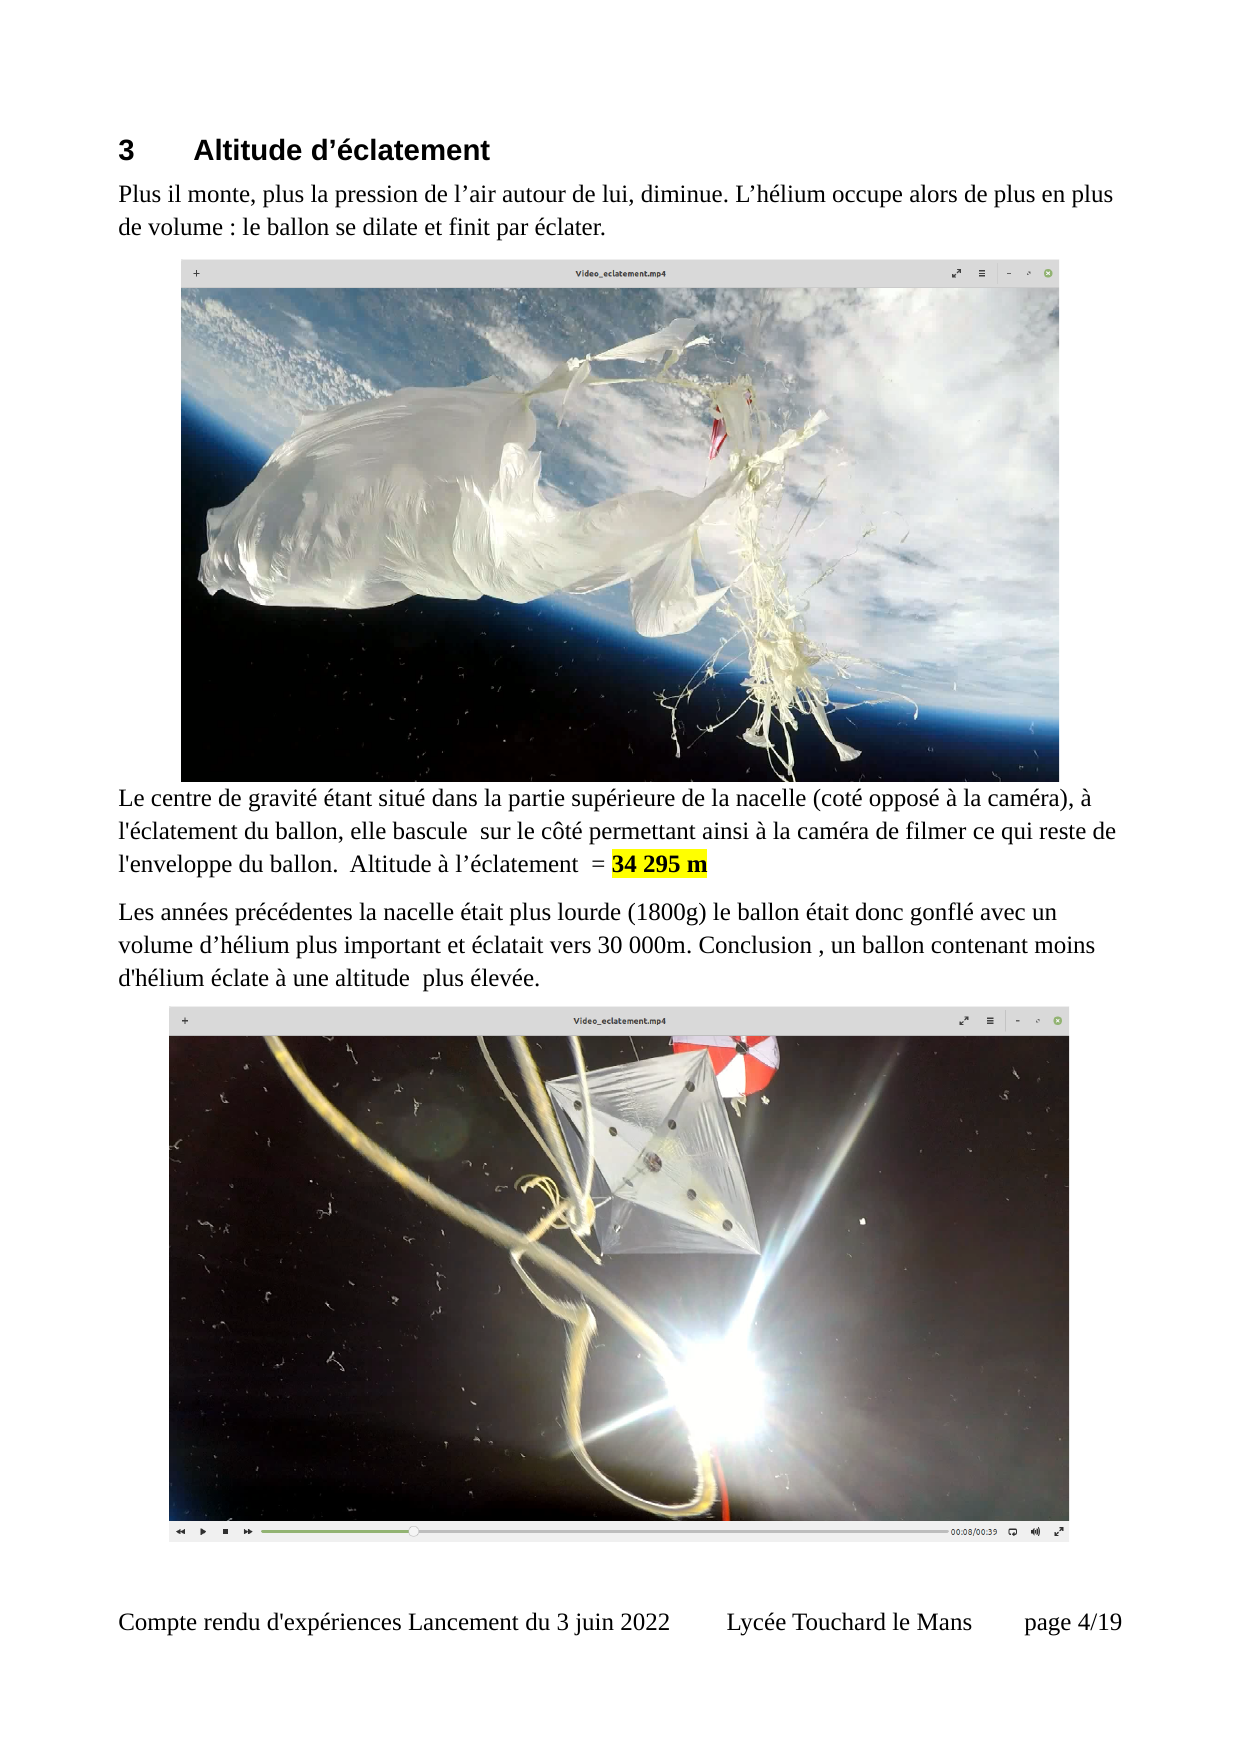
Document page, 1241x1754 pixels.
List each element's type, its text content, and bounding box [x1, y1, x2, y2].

text Le centre de gravité étant situé dans la partie supérieure de la nacelle (coté opposé à la caméra), à l'éclatement du ballon, elle bascule sur le côté permettant ainsi à la caméra de filmer ce qui reste de l'enveloppe du ballon. Altitude à l’éclatement = 34 295 m [118, 783, 1122, 878]
subtitle Altitude d’éclatement [118, 133, 1122, 166]
picture [169, 1006, 1070, 1542]
text Les années précédentes la nacelle était plus lourde (1800g) le ballon était donc gonflé avec un volume d’hélium plus important et éclatait vers 30 000m. Conclusion , un ballon contenant moins d'hélium éclate à une altitude plus élevée. [118, 897, 1122, 992]
text Plus il monte, plus la pression de l’air autour de lui, diminue. L’hélium occupe alors de plus en plus de volume : le ballon se dilate et finit par éclater. [118, 179, 1122, 241]
picture [181, 259, 1060, 782]
